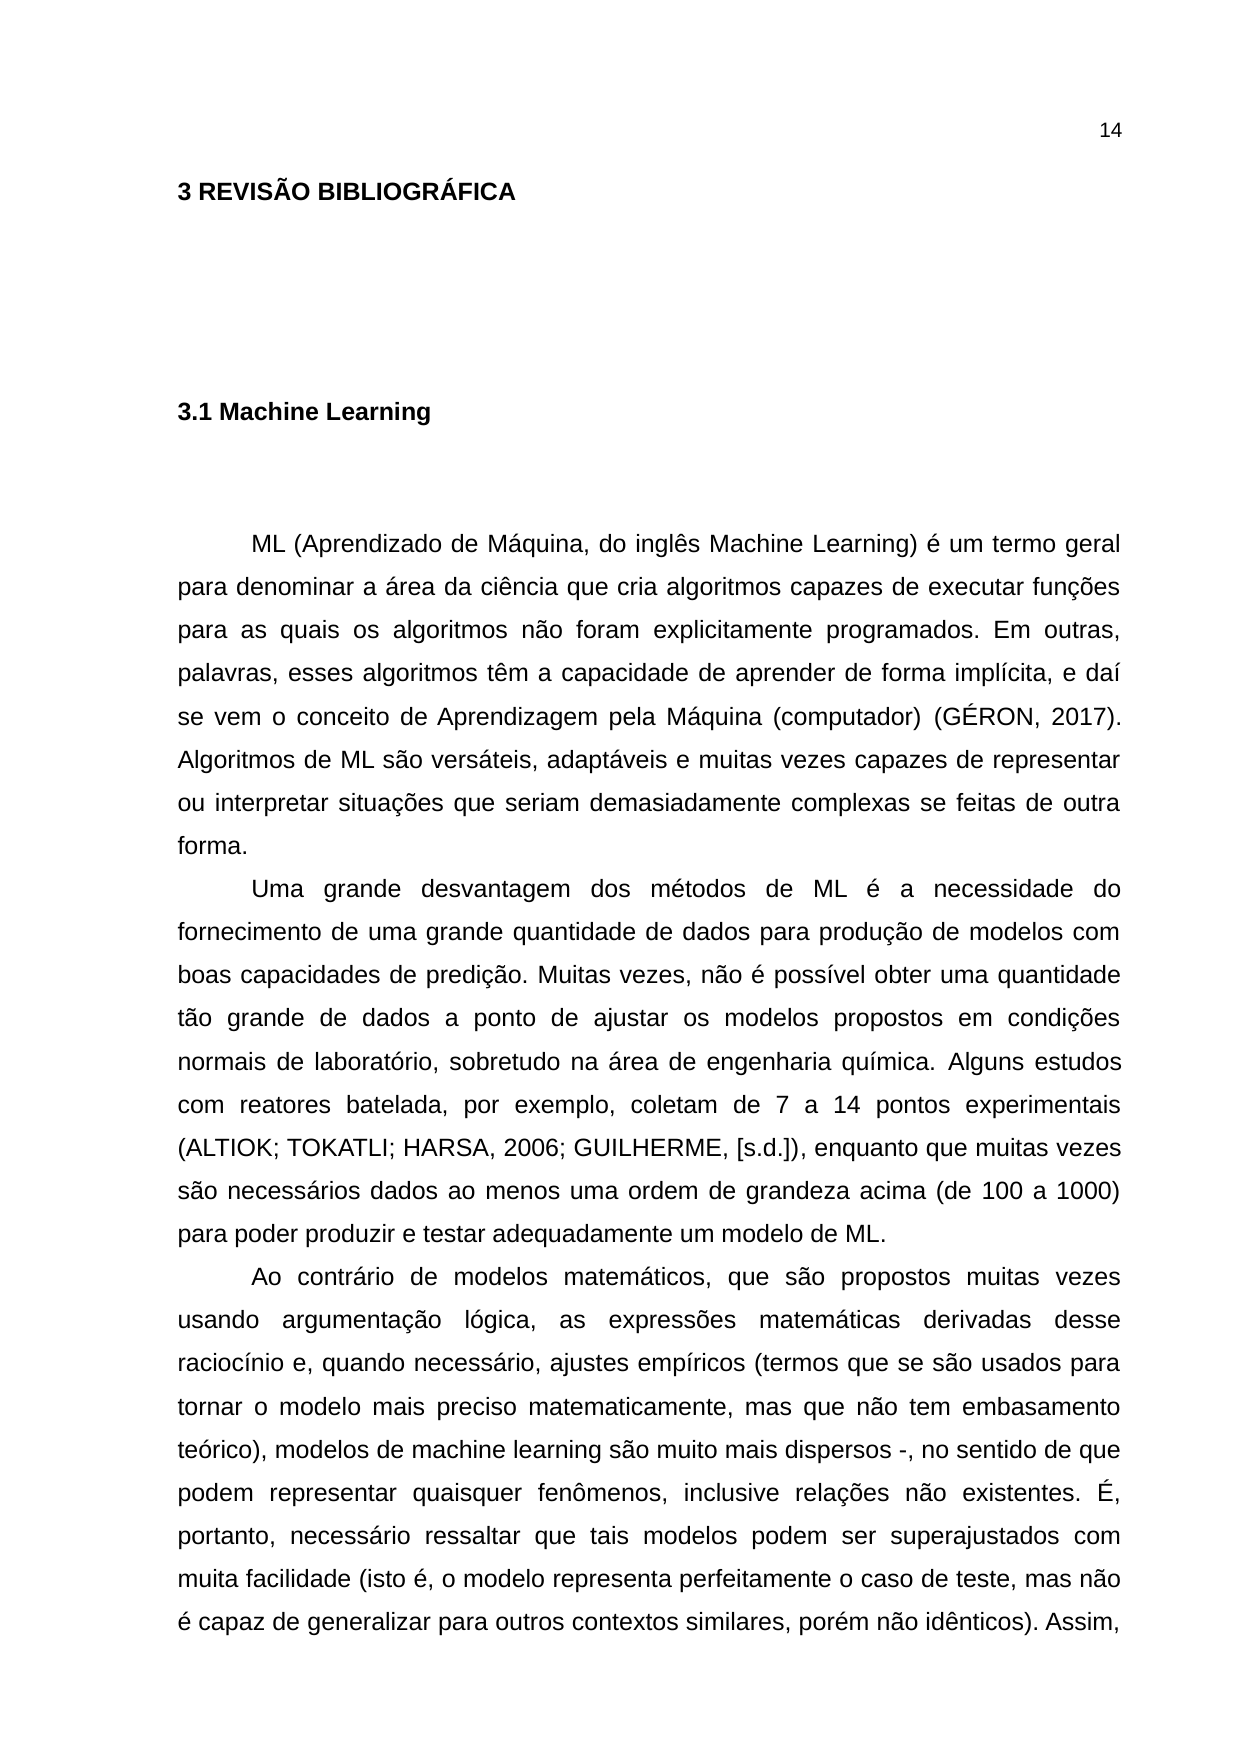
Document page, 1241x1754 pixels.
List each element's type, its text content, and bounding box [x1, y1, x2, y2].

text Uma grande desvantagem dos métodos de ML é a necessidade do fornecimento de uma grande quantidade de dados para produção de modelos com boas capacidades de predição. Muitas vezes, não é possível obter uma quantidade tão grande de dados a ponto de ajustar os modelos propostos em condições normais de laboratório, sobretudo na área de engenharia química. Alguns estudos com reatores batelada, por exemplo, coletam de 7 a 14 pontos experimentais (ALTIOK; TOKATLI; HARSA, 2006; GUILHERME, [s.d.]), enquanto que muitas vezes são necessários dados ao menos uma ordem de grandeza acima (de 100 a 1000) para poder produzir e testar adequadamente um modelo de ML. [177, 874, 1122, 1248]
subtitle Revisão Bibliográfica [177, 177, 1122, 206]
text ML (Aprendizado de Máquina, do inglês Machine Learning) é um termo geral para denominar a área da ciência que cria algoritmos capazes de executar funções para as quais os algoritmos não foram explicitamente programados. Em outras, palavras, esses algoritmos têm a capacidade de aprender de forma implícita, e daí se vem o conceito de Aprendizagem pela Máquina (computador) (GÉRON, 2017). Algoritmos de ML são versáteis, adaptáveis e muitas vezes capazes de representar ou interpretar situações que seriam demasiadamente complexas se feitas de outra forma. [177, 529, 1122, 859]
subtitle Machine Learning [177, 397, 1122, 426]
text Ao contrário de modelos matemáticos, que são propostos muitas vezes usando argumentação lógica, as expressões matemáticas derivadas desse raciocínio e, quando necessário, ajustes empíricos (termos que se são usados para tornar o modelo mais preciso matematicamente, mas que não tem embasamento teórico), modelos de machine learning são muito mais dispersos -, no sentido de que podem representar quaisquer fenômenos, inclusive relações não existentes. É, portanto, necessário ressaltar que tais modelos podem ser superajustados com muita facilidade (isto é, o modelo representa perfeitamente o caso de teste, mas não é capaz de generalizar para outros contextos similares, porém não idênticos). Assim, [177, 1262, 1122, 1636]
